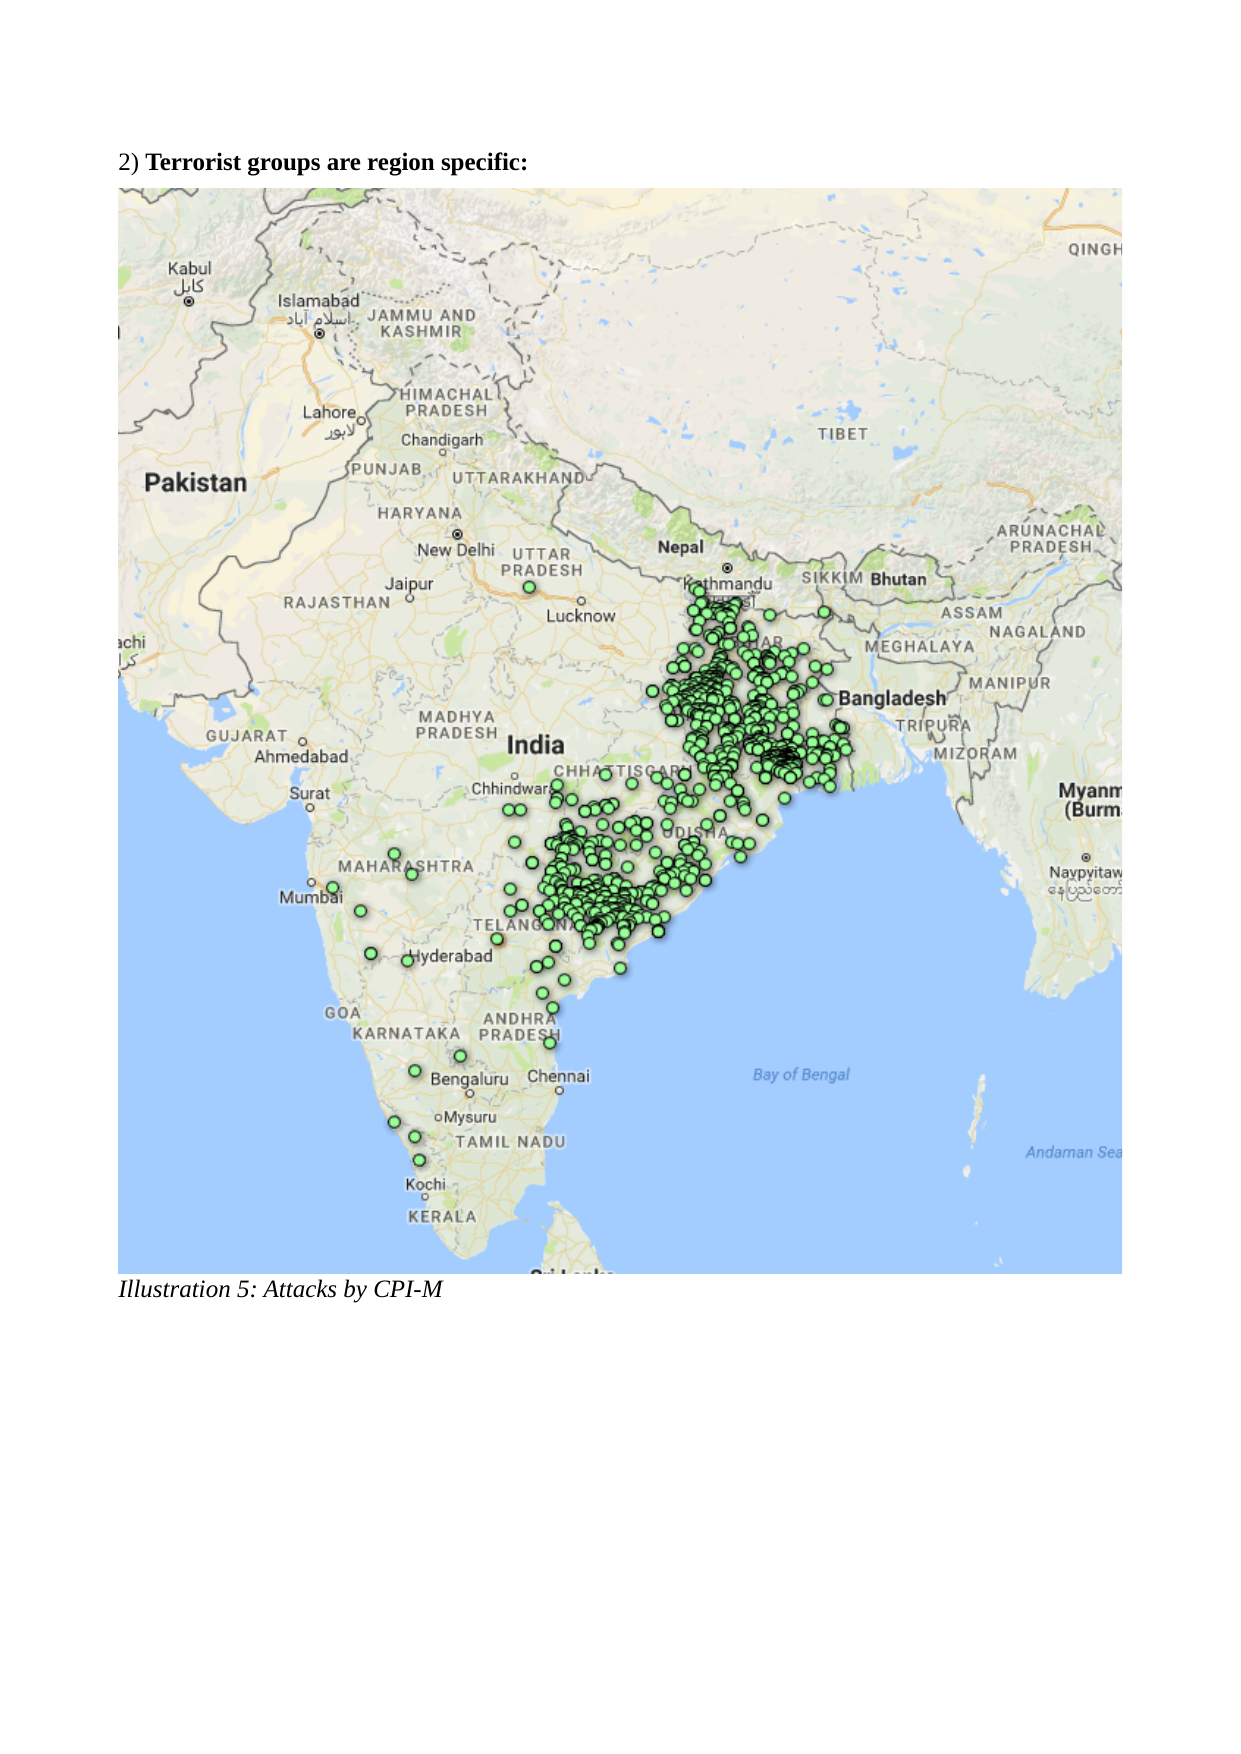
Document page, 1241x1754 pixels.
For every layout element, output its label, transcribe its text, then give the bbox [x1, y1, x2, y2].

text Illustration 5: Attacks by CPI-M [118, 1274, 1122, 1303]
text 2) Terrorist groups are region specific: [118, 147, 1122, 176]
picture [118, 188, 1123, 1274]
